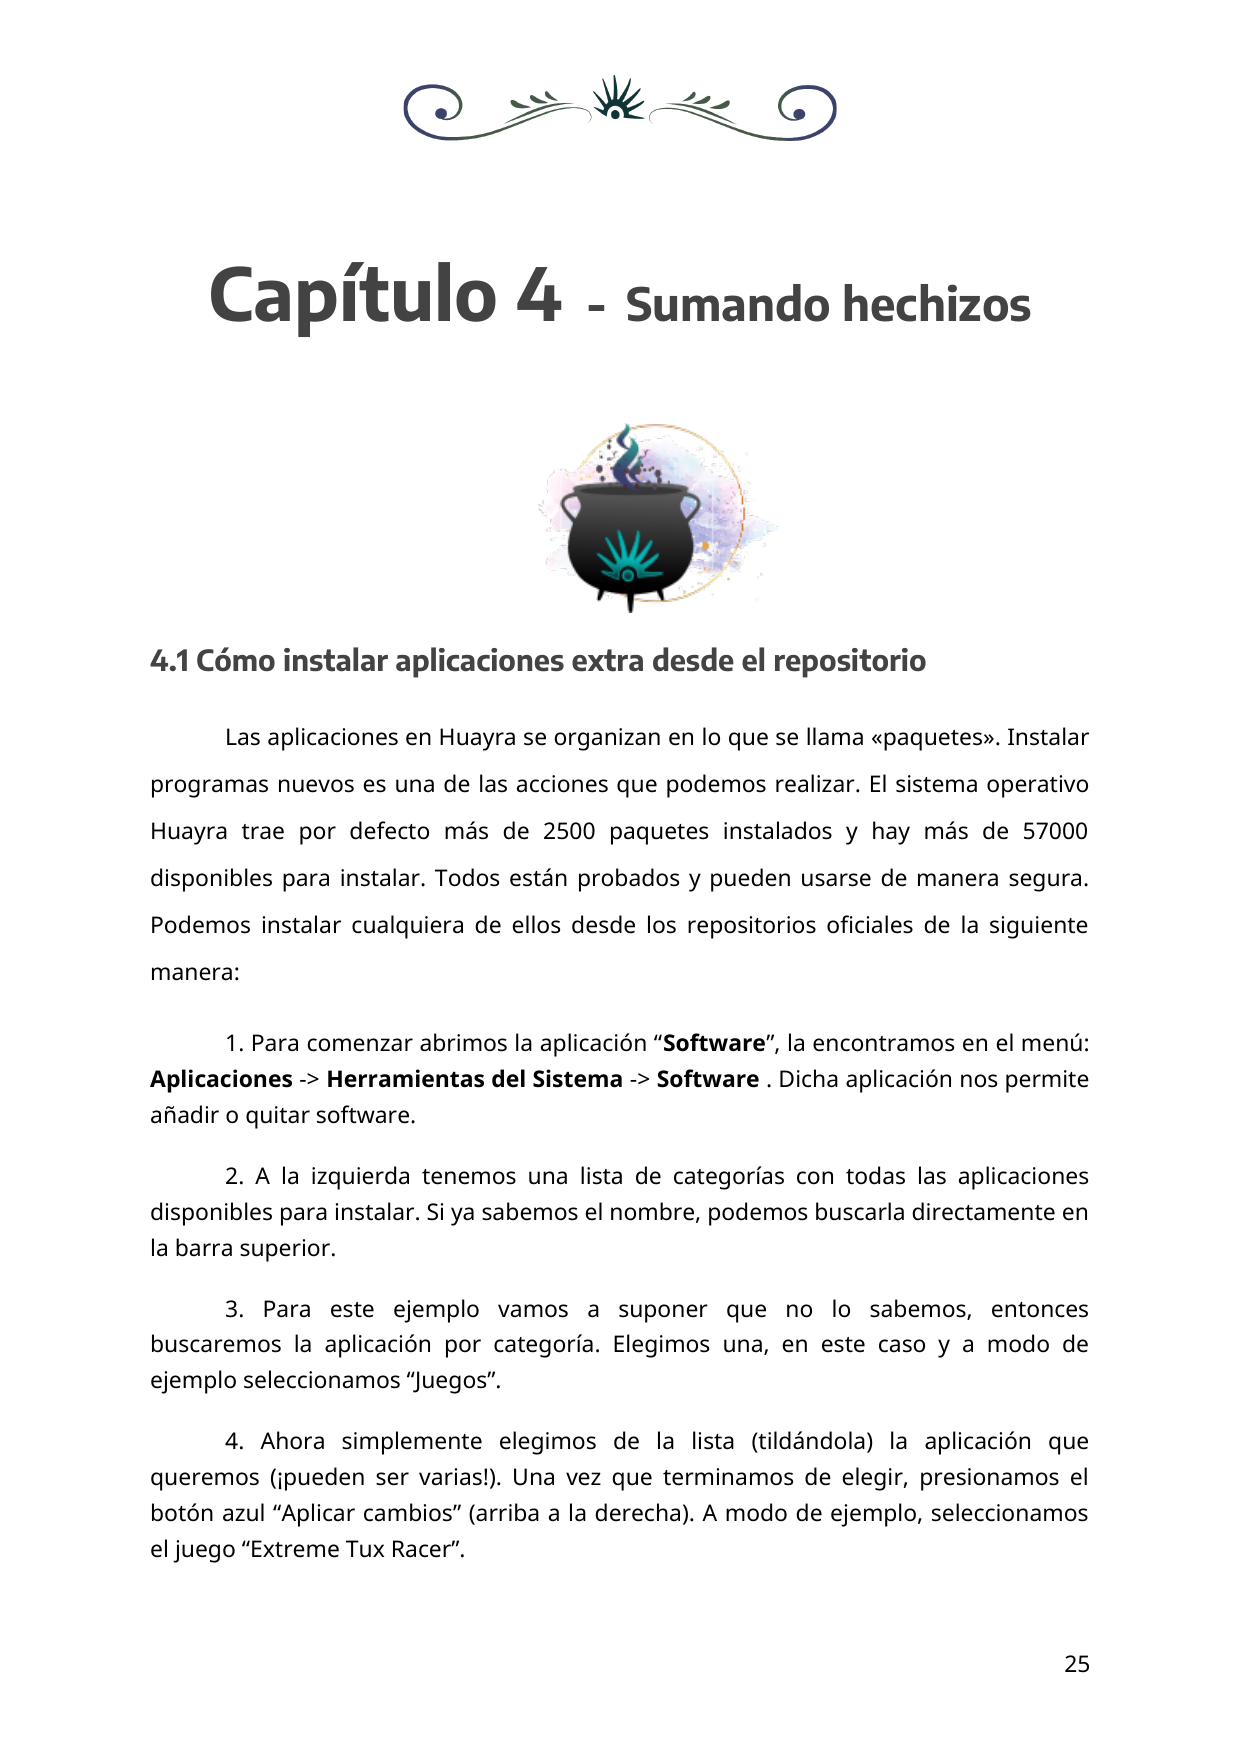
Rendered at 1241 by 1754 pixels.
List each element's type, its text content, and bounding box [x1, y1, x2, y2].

subtitle 4.1 Cómo instalar aplicaciones extra desde el repositorio [150, 642, 1090, 678]
picture [403, 75, 837, 141]
text 4. Ahora simplemente elegimos de la lista (tildándola) la aplicación que queremos (¡pueden ser varias!). Una vez que terminamos de elegir, presionamos el botón azul “Aplicar cambios” (arriba a la derecha). A modo de ejemplo, seleccionamos el juego “Extreme Tux Racer”. [150, 1425, 1090, 1564]
text 1. Para comenzar abrimos la aplicación “Software”, la encontramos en el menú: Aplicaciones -> Herramientas del Sistema -> Software . Dicha aplicación nos permite añadir o quitar software. [150, 1027, 1090, 1130]
text 2. A la izquierda tenemos una lista de categorías con todas las aplicaciones disponibles para instalar. Si ya sabemos el nombre, podemos buscarla directamente en la barra superior. [150, 1160, 1090, 1263]
picture [537, 423, 778, 613]
text Las aplicaciones en Huayra se organizan en lo que se llama «paquetes». Instalar programas nuevos es una de las acciones que podemos realizar. El sistema operativo Huayra trae por defecto más de 2500 paquetes instalados y hay más de 57000 disponibles para instalar. Todos están probados y pueden usarse de manera segura. Podemos instalar cualquiera de ellos desde los repositorios oficiales de la siguiente manera: [150, 721, 1090, 987]
text 3. Para este ejemplo vamos a suponer que no lo sabemos, entonces buscaremos la aplicación por categoría. Elegimos una, en este caso y a modo de ejemplo seleccionamos “Juegos”. [150, 1292, 1090, 1396]
subtitle Capítulo 4 - Sumando hechizos [150, 246, 1090, 337]
